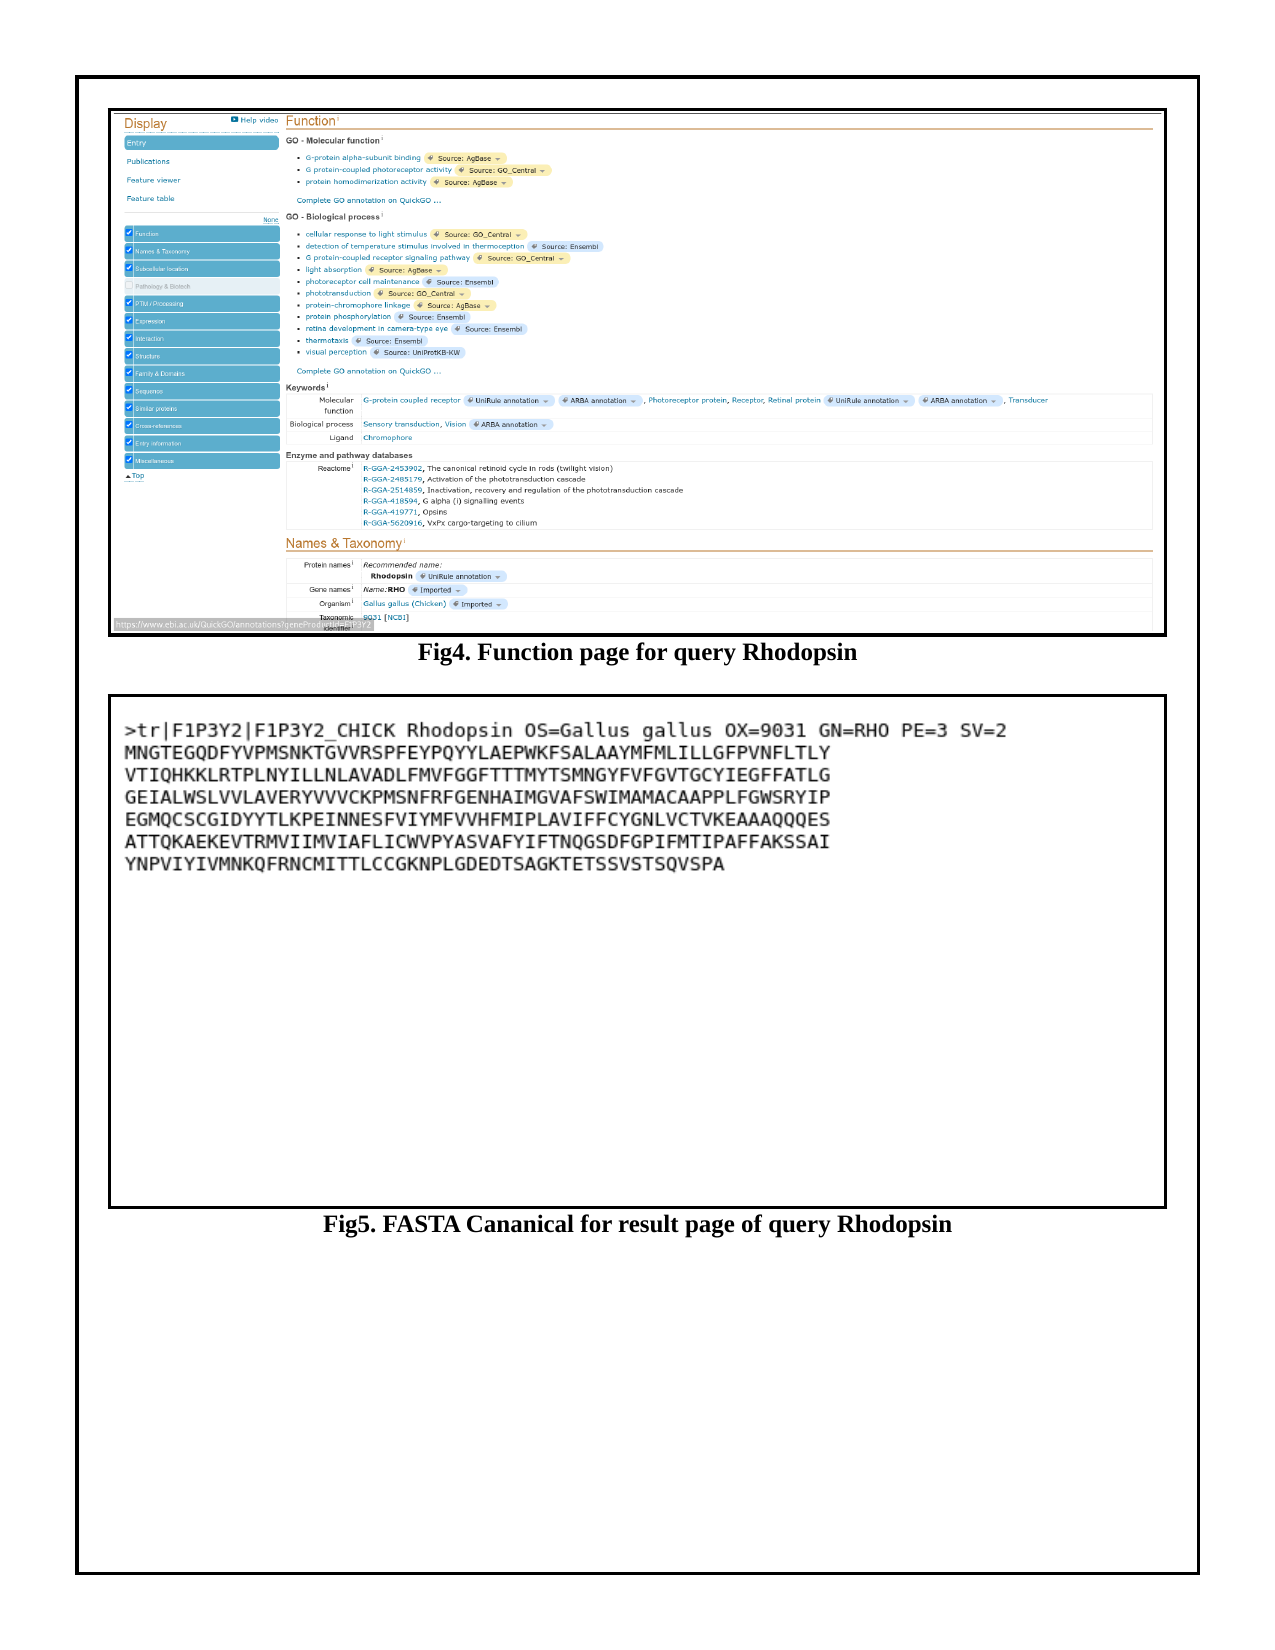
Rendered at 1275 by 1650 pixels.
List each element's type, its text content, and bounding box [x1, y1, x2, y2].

picture [113, 700, 1162, 1203]
text [111, 697, 1164, 1206]
text Fig5. FASTA Cananical for result page of query Rhodopsin [108, 1209, 1167, 1238]
picture [113, 113, 1162, 631]
text Fig4. Function page for query Rhodopsin [108, 637, 1167, 665]
